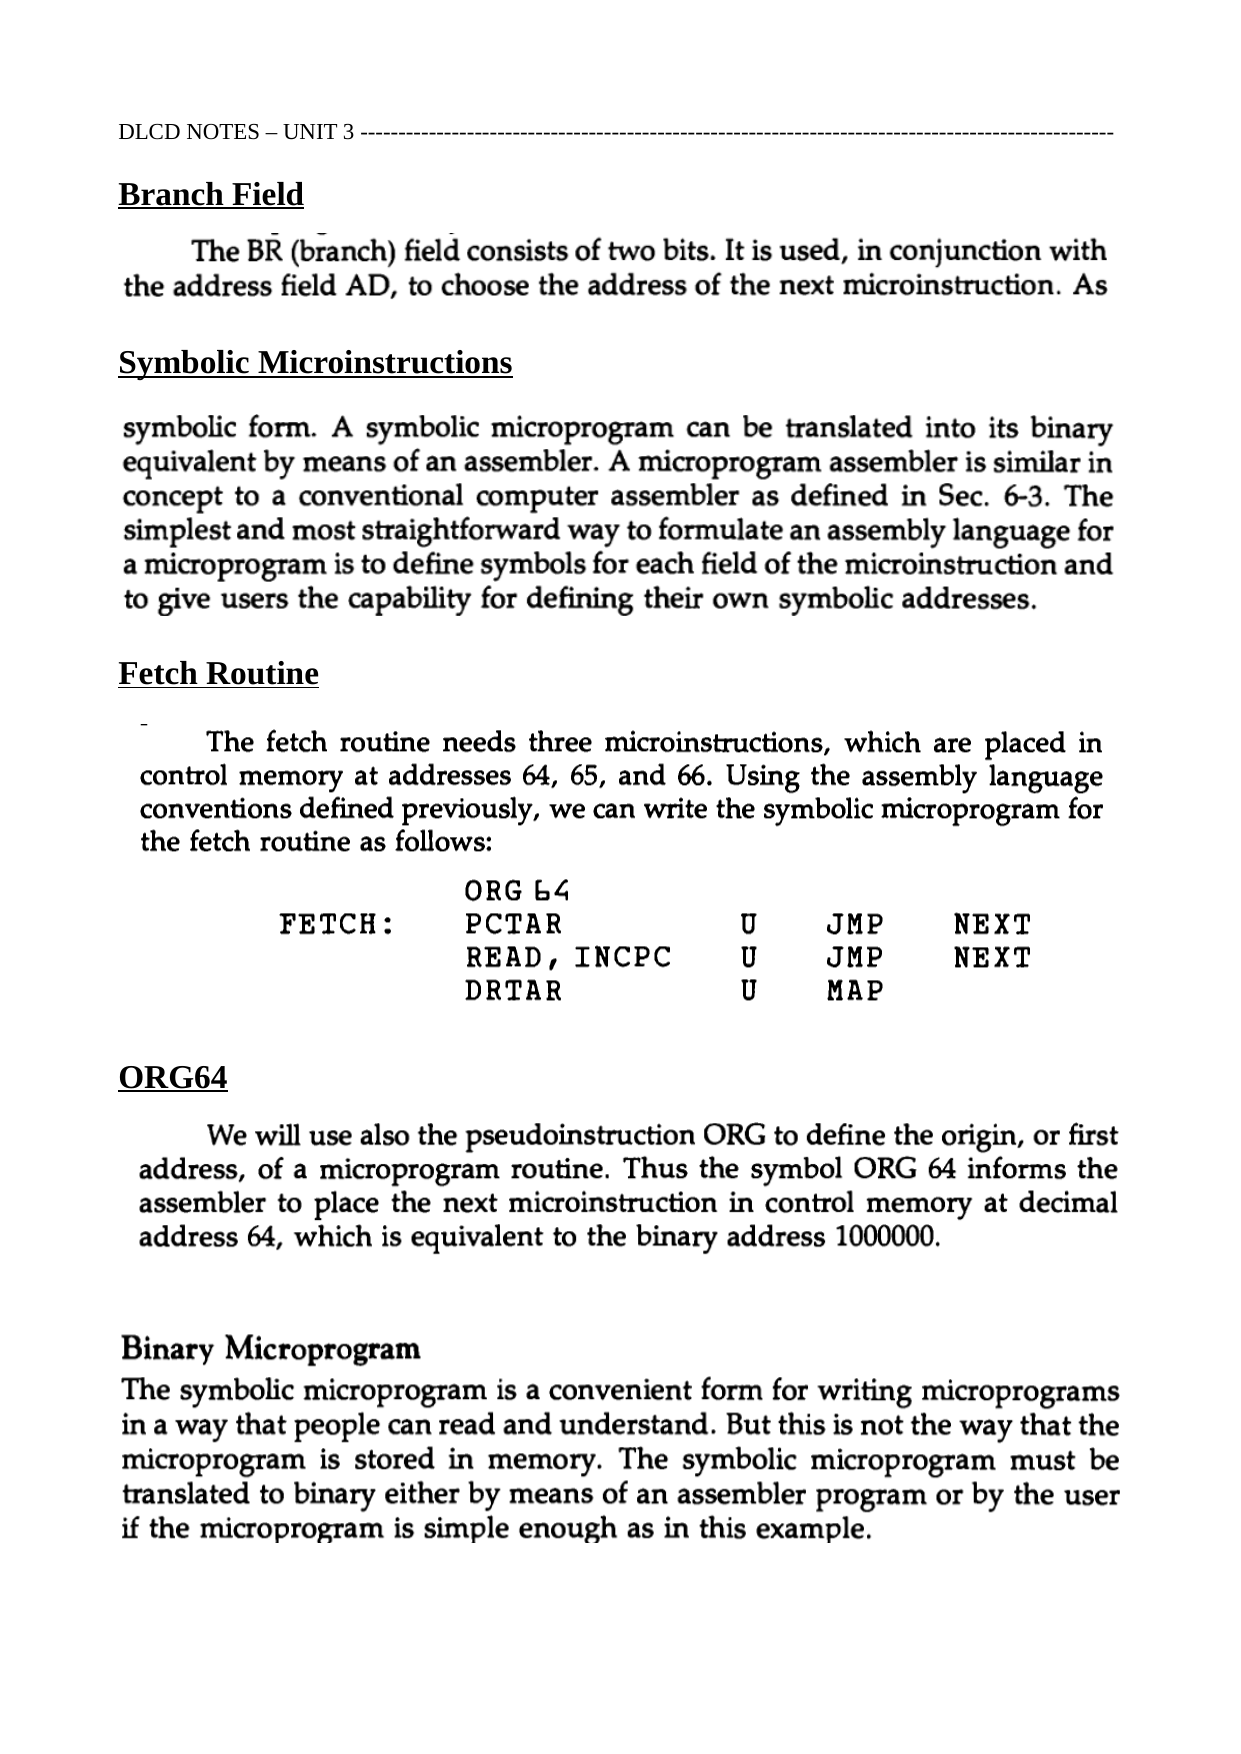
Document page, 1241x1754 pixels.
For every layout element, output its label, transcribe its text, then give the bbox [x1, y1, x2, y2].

text ORG64 [118, 1057, 1122, 1096]
picture [118, 724, 1123, 1019]
text Fetch Routine [118, 653, 1122, 692]
text Branch Field [118, 174, 1122, 212]
picture [118, 233, 1123, 305]
picture [118, 1327, 1123, 1543]
text Symbolic Microinstructions [118, 342, 1122, 381]
picture [118, 414, 1123, 616]
picture [126, 1112, 1130, 1271]
